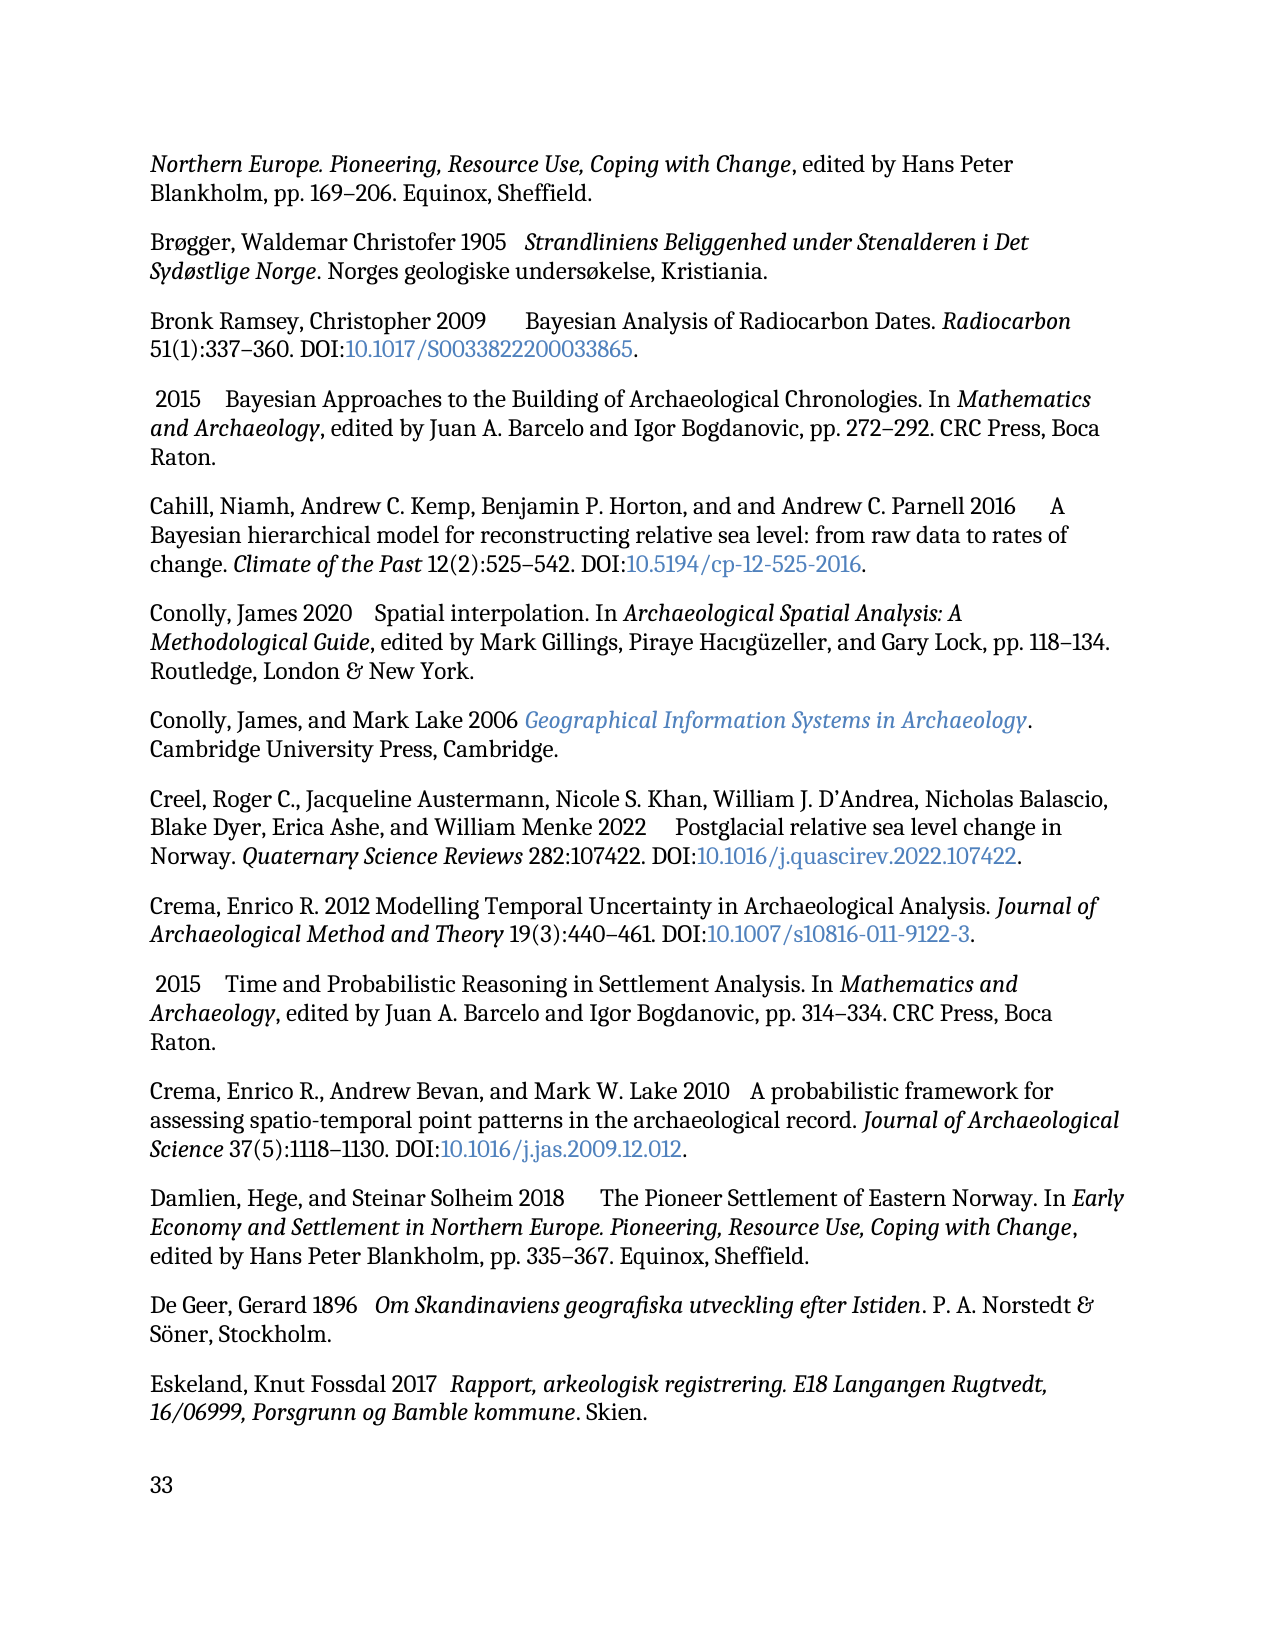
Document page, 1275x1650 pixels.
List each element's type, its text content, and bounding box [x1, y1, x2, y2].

text Northern Europe. Pioneering, Resource Use, Coping with Change, edited by Hans Peter Blankholm, pp. 169–206. Equinox, Sheffield. [150, 150, 1125, 207]
text De Geer, Gerard 1896 Om Skandinaviens geografiska utveckling efter Istiden. P. A. Norstedt & Söner, Stockholm. [150, 1291, 1125, 1349]
text Brøgger, Waldemar Christofer 1905 Strandliniens Beliggenhed under Stenalderen i Det Sydøstlige Norge. Norges geologiske undersøkelse, Kristiania. [150, 228, 1125, 286]
text Damlien, Hege, and Steinar Solheim 2018 The Pioneer Settlement of Eastern Norway. In Early Economy and Settlement in Northern Europe. Pioneering, Resource Use, Coping with Change, edited by Hans Peter Blankholm, pp. 335–367. Equinox, Sheffield. [150, 1184, 1125, 1270]
text Conolly, James, and Mark Lake 2006 Geographical Information Systems in Archaeology. Cambridge University Press, Cambridge. [150, 706, 1125, 764]
text Cahill, Niamh, Andrew C. Kemp, Benjamin P. Horton, and and Andrew C. Parnell 2016 A Bayesian hierarchical model for reconstructing relative sea level: from raw data to rates of change. Climate of the Past 12(2):525–542. DOI:10.5194/cp-12-525-2016. [150, 492, 1125, 578]
text Crema, Enrico R. 2012 Modelling Temporal Uncertainty in Archaeological Analysis. Journal of Archaeological Method and Theory 19(3):440–461. DOI:10.1007/s10816-011-9122-3. [150, 892, 1125, 949]
text Bronk Ramsey, Christopher 2009 Bayesian Analysis of Radiocarbon Dates. Radiocarbon 51(1):337–360. DOI:10.1017/S0033822200033865. [150, 307, 1125, 364]
text Conolly, James 2020 Spatial interpolation. In Archaeological Spatial Analysis: A Methodological Guide, edited by Mark Gillings, Piraye Hacıgüzeller, and Gary Lock, pp. 118–134. Routledge, London & New York. [150, 599, 1125, 685]
text 2015 Bayesian Approaches to the Building of Archaeological Chronologies. In Mathematics and Archaeology, edited by Juan A. Barcelo and Igor Bogdanovic, pp. 272–292. CRC Press, Boca Raton. [150, 385, 1125, 471]
text 2015 Time and Probabilistic Reasoning in Settlement Analysis. In Mathematics and Archaeology, edited by Juan A. Barcelo and Igor Bogdanovic, pp. 314–334. CRC Press, Boca Raton. [150, 970, 1125, 1056]
text Crema, Enrico R., Andrew Bevan, and Mark W. Lake 2010 A probabilistic framework for assessing spatio-temporal point patterns in the archaeological record. Journal of Archaeological Science 37(5):1118–1130. DOI:10.1016/j.jas.2009.12.012. [150, 1077, 1125, 1163]
text Creel, Roger C., Jacqueline Austermann, Nicole S. Khan, William J. D’Andrea, Nicholas Balascio, Blake Dyer, Erica Ashe, and William Menke 2022 Postglacial relative sea level change in Norway. Quaternary Science Reviews 282:107422. DOI:10.1016/j.quascirev.2022.107422. [150, 784, 1125, 871]
text Eskeland, Knut Fossdal 2017 Rapport, arkeologisk registrering. E18 Langangen Rugtvedt, 16/06999, Porsgrunn og Bamble kommune. Skien. [150, 1369, 1125, 1427]
